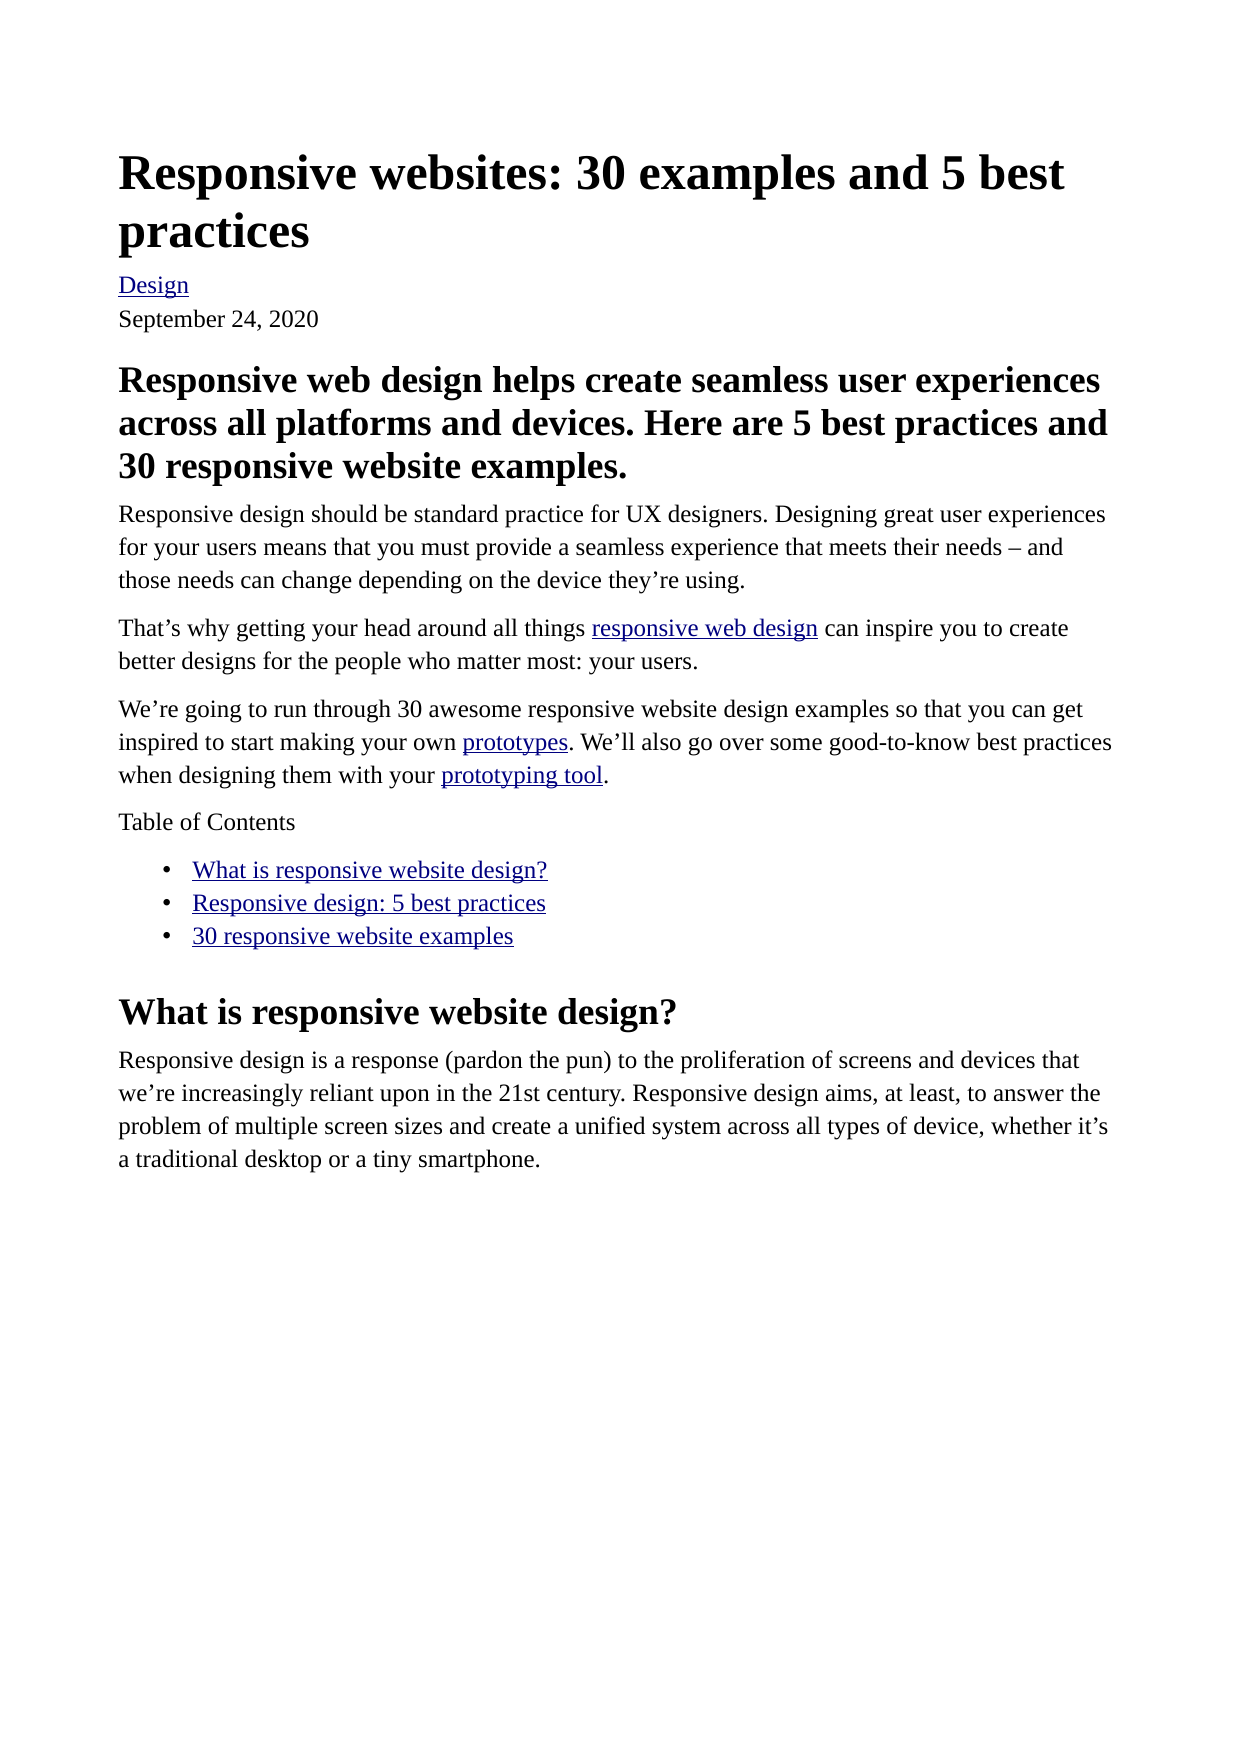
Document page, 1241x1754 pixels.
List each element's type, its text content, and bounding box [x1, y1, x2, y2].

list Responsive design: 5 best practices [162, 888, 1122, 917]
text September 24, 2020 [118, 304, 1122, 332]
subtitle Responsive websites: 30 examples and 5 best practices [118, 143, 1122, 258]
list 30 responsive website examples [162, 921, 1122, 950]
text Table of Contents [118, 807, 1122, 836]
text Responsive design is a response (pardon the pun) to the proliferation of screens and devices that we’re increasingly reliant upon in the 21st century. Responsive design aims, at least, to answer the problem of multiple screen sizes and create a unified system across all types of device, whether it’s a traditional desktop or a tiny smartphone. [118, 1045, 1122, 1173]
subtitle What is responsive website design? [118, 989, 1122, 1032]
subtitle Responsive web design helps create seamless user experiences across all platforms and devices. Here are 5 best practices and 30 responsive website examples. [118, 357, 1122, 487]
text Design [118, 271, 1122, 299]
text We’re going to run through 30 awesome responsive website design examples so that you can get inspired to start making your own prototypes. We’ll also go over some good-to-know best practices when designing them with your prototyping tool. [118, 694, 1122, 788]
text That’s why getting your head around all things responsive web design can inspire you to create better designs for the people who matter most: your users. [118, 613, 1122, 675]
text Responsive design should be standard practice for UX designers. Designing great user experiences for your users means that you must provide a seamless experience that meets their needs – and those needs can change depending on the device they’re using. [118, 499, 1122, 594]
list What is responsive website design? [162, 855, 1122, 884]
